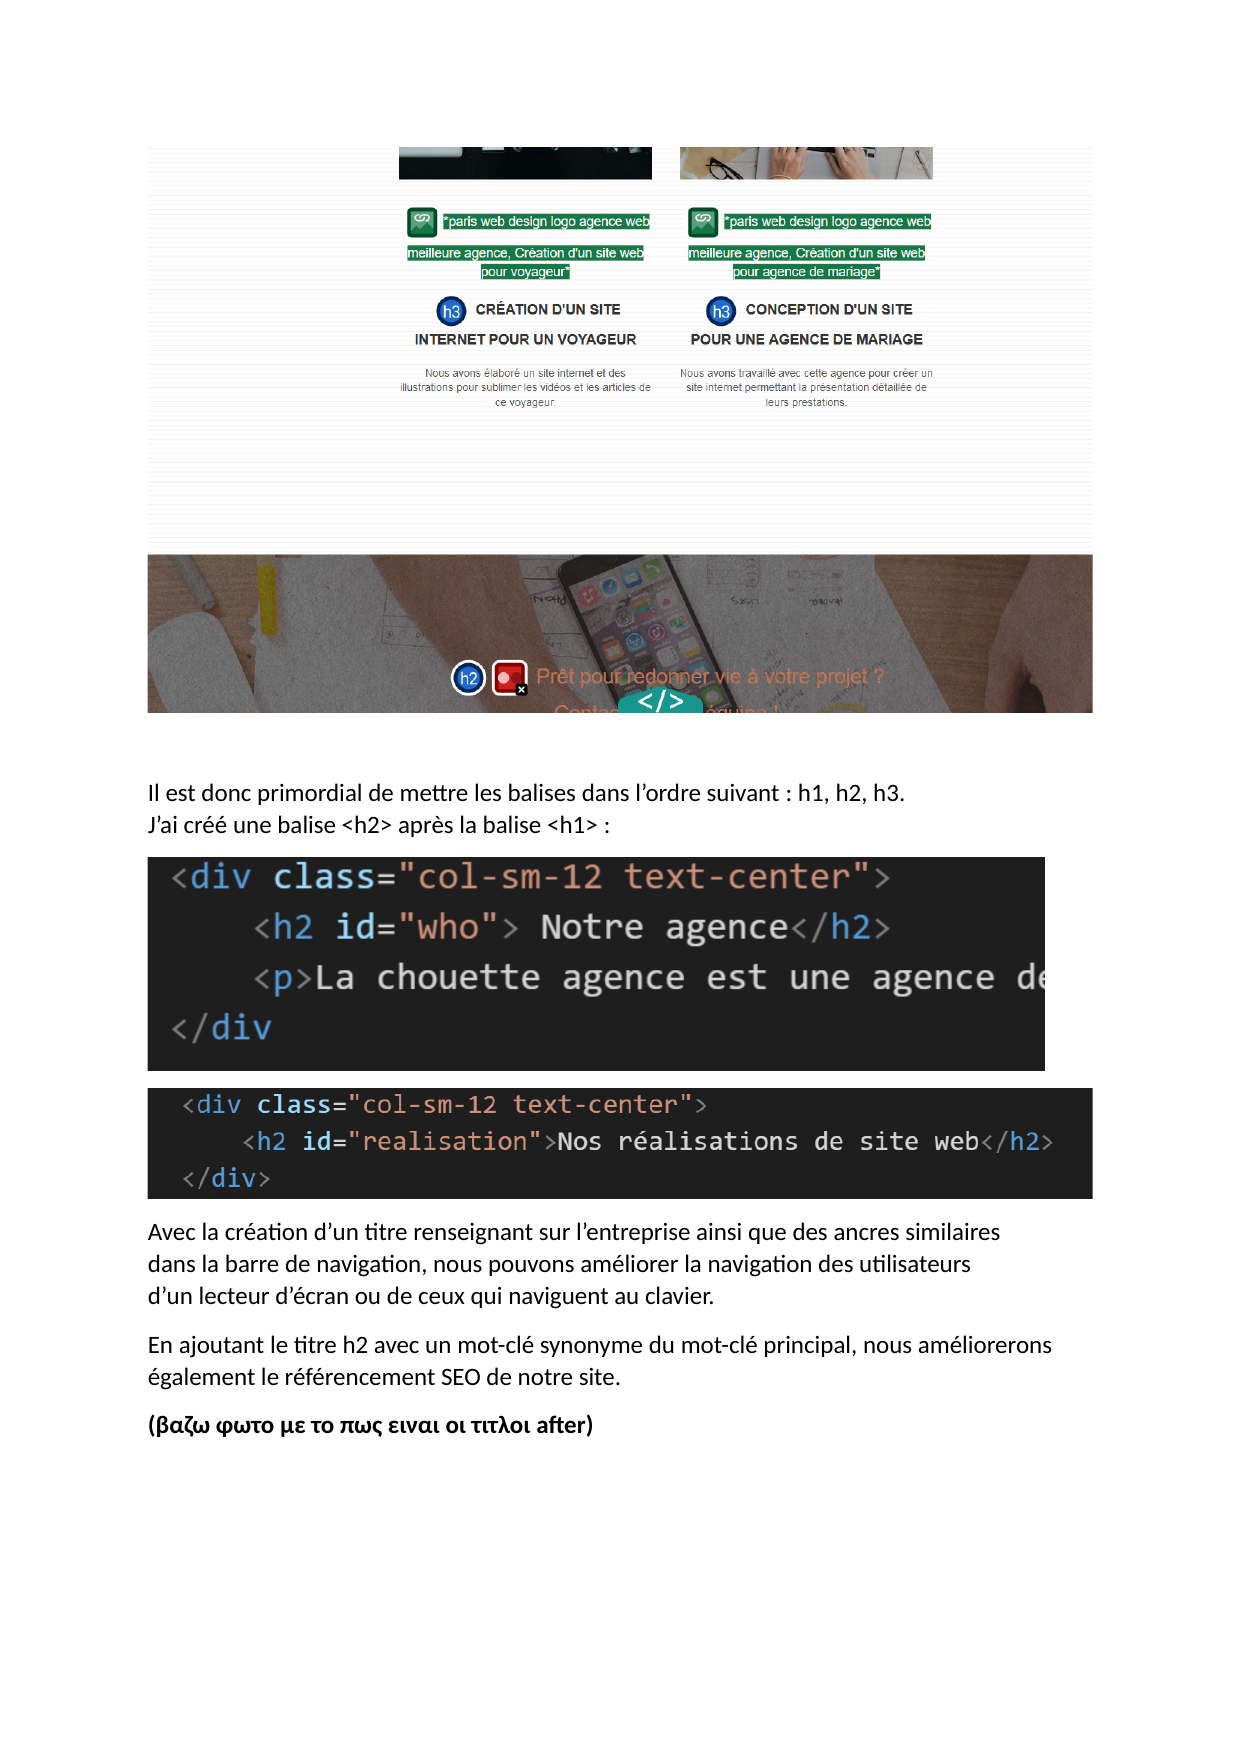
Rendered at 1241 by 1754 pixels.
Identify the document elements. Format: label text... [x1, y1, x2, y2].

text Il est donc primordial de mettre les balises dans l’ordre suivant : h1, h2, h3. J’ai créé une balise <h2> après la balise <h1> : [148, 777, 1093, 839]
text Avec la création d’un titre renseignant sur l’entreprise ainsi que des ancres similaires dans la barre de navigation, nous pouvons améliorer la navigation des utilisateurs d’un lecteur d’écran ou de ceux qui naviguent au clavier. [148, 1216, 1093, 1311]
text (βαζω φωτο με το πως ειναι οι τιτλοι after) [148, 1409, 1093, 1440]
text En ajoutant le titre h2 avec un mot-clé synonyme du mot-clé principal, nous améliorerons également le référencement SEO de notre site. [148, 1329, 1093, 1391]
